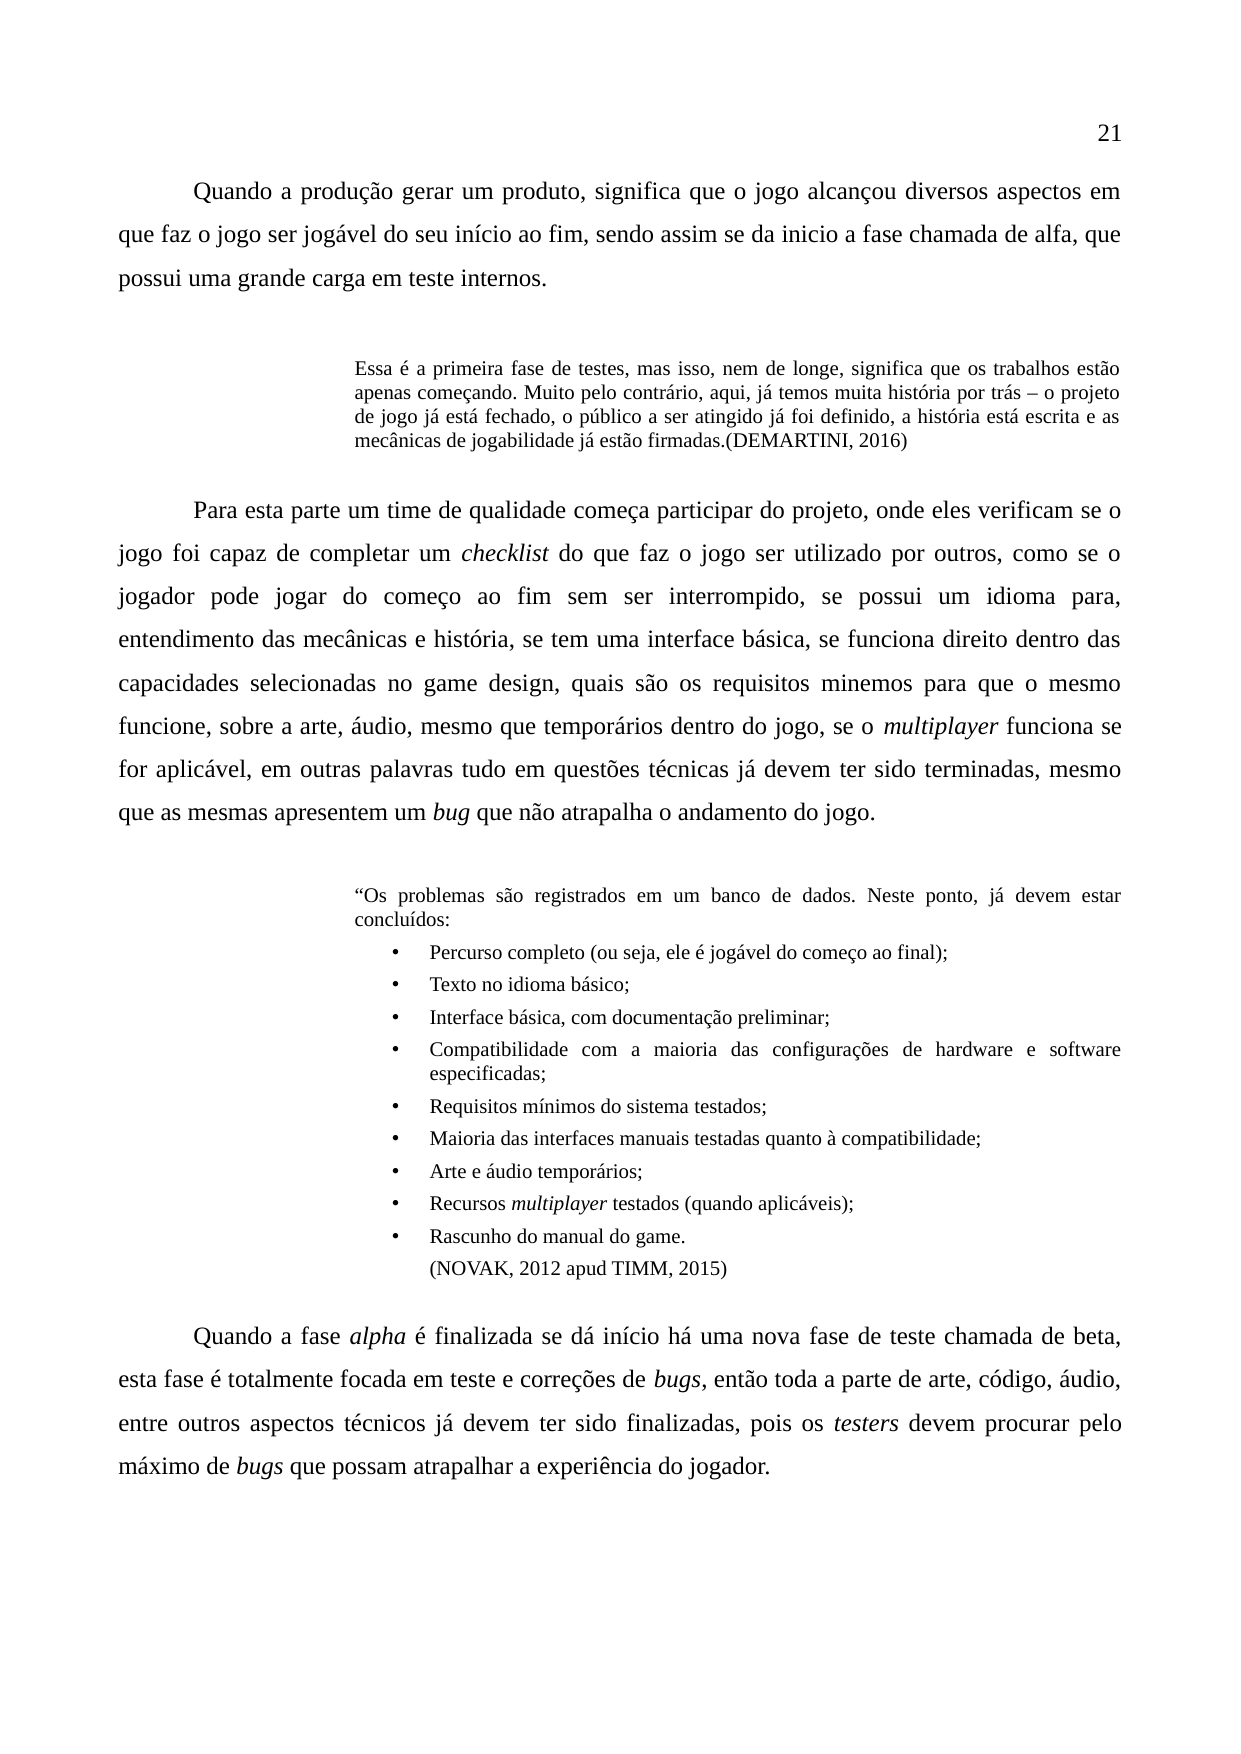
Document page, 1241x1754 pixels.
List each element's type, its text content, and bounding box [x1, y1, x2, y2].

list (NOVAK, 2012 apud TIMM, 2015) [392, 1256, 1122, 1280]
list Interface básica, com documentação preliminar; [392, 1005, 1122, 1029]
list Arte e áudio temporários; [392, 1159, 1122, 1183]
text Para esta parte um time de qualidade começa participar do projeto, onde eles verificam se o jogo foi capaz de completar um checklist do que faz o jogo ser utilizado por outros, como se o jogador pode jogar do começo ao fim sem ser interrompido, se possui um idioma para, entendimento das mecânicas e história, se tem uma interface básica, se funciona direito dentro das capacidades selecionadas no game design, quais são os requisitos minemos para que o mesmo funcione, sobre a arte, áudio, mesmo que temporários dentro do jogo, se o multiplayer funciona se for aplicável, em outras palavras tudo em questões técnicas já devem ter sido terminadas, mesmo que as mesmas apresentem um bug que não atrapalha o andamento do jogo. [118, 495, 1122, 826]
list Maioria das interfaces manuais testadas quanto à compatibilidade; [392, 1126, 1122, 1150]
list Rascunho do manual do game. [392, 1224, 1122, 1248]
list Requisitos mínimos do sistema testados; [392, 1094, 1122, 1118]
text “Os problemas são registrados em um banco de dados. Neste ponto, já devem estar concluídos: [354, 883, 1122, 931]
text Essa é a primeira fase de testes, mas isso, nem de longe, significa que os trabalhos estão apenas começando. Muito pelo contrário, aqui, já temos muita história por trás – o projeto de jogo já está fechado, o público a ser atingido já foi definido, a história está escrita e as mecânicas de jogabilidade já estão firmadas.(Demartini, 2016) [354, 356, 1122, 452]
list Compatibilidade com a maioria das configurações de hardware e software especificadas; [392, 1037, 1122, 1085]
list Percurso completo (ou seja, ele é jogável do começo ao final); [392, 940, 1122, 964]
text Quando a produção gerar um produto, significa que o jogo alcançou diversos aspectos em que faz o jogo ser jogável do seu início ao fim, sendo assim se da inicio a fase chamada de alfa, que possui uma grande carga em teste internos. [118, 176, 1122, 291]
text Quando a fase alpha é finalizada se dá início há uma nova fase de teste chamada de beta, esta fase é totalmente focada em teste e correções de bugs, então toda a parte de arte, código, áudio, entre outros aspectos técnicos já devem ter sido finalizadas, pois os testers devem procurar pelo máximo de bugs que possam atrapalhar a experiência do jogador. [118, 1321, 1122, 1479]
list Texto no idioma básico; [392, 972, 1122, 996]
list Recursos multiplayer testados (quando aplicáveis); [392, 1191, 1122, 1215]
